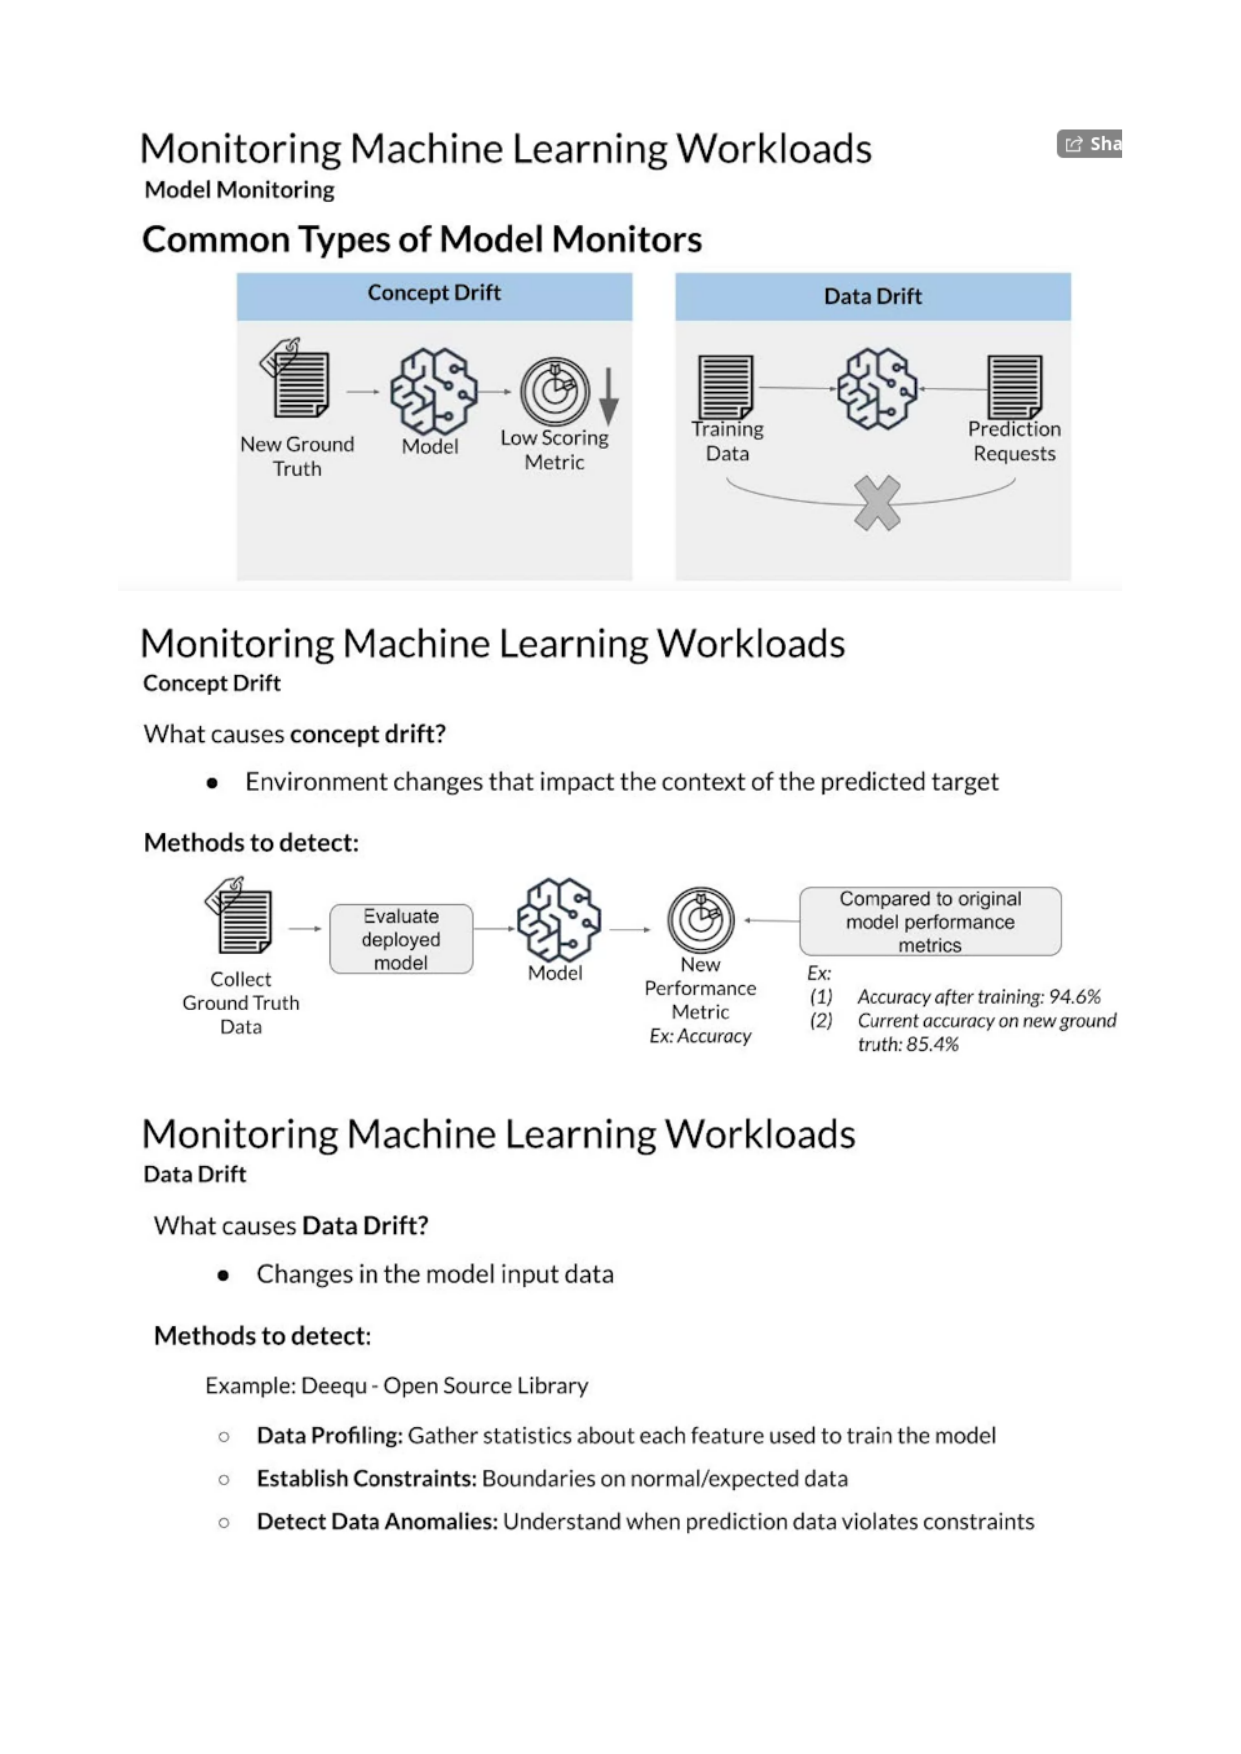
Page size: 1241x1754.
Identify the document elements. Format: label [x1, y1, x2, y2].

picture [118, 619, 1123, 1081]
picture [118, 118, 1123, 591]
picture [118, 1108, 1123, 1542]
